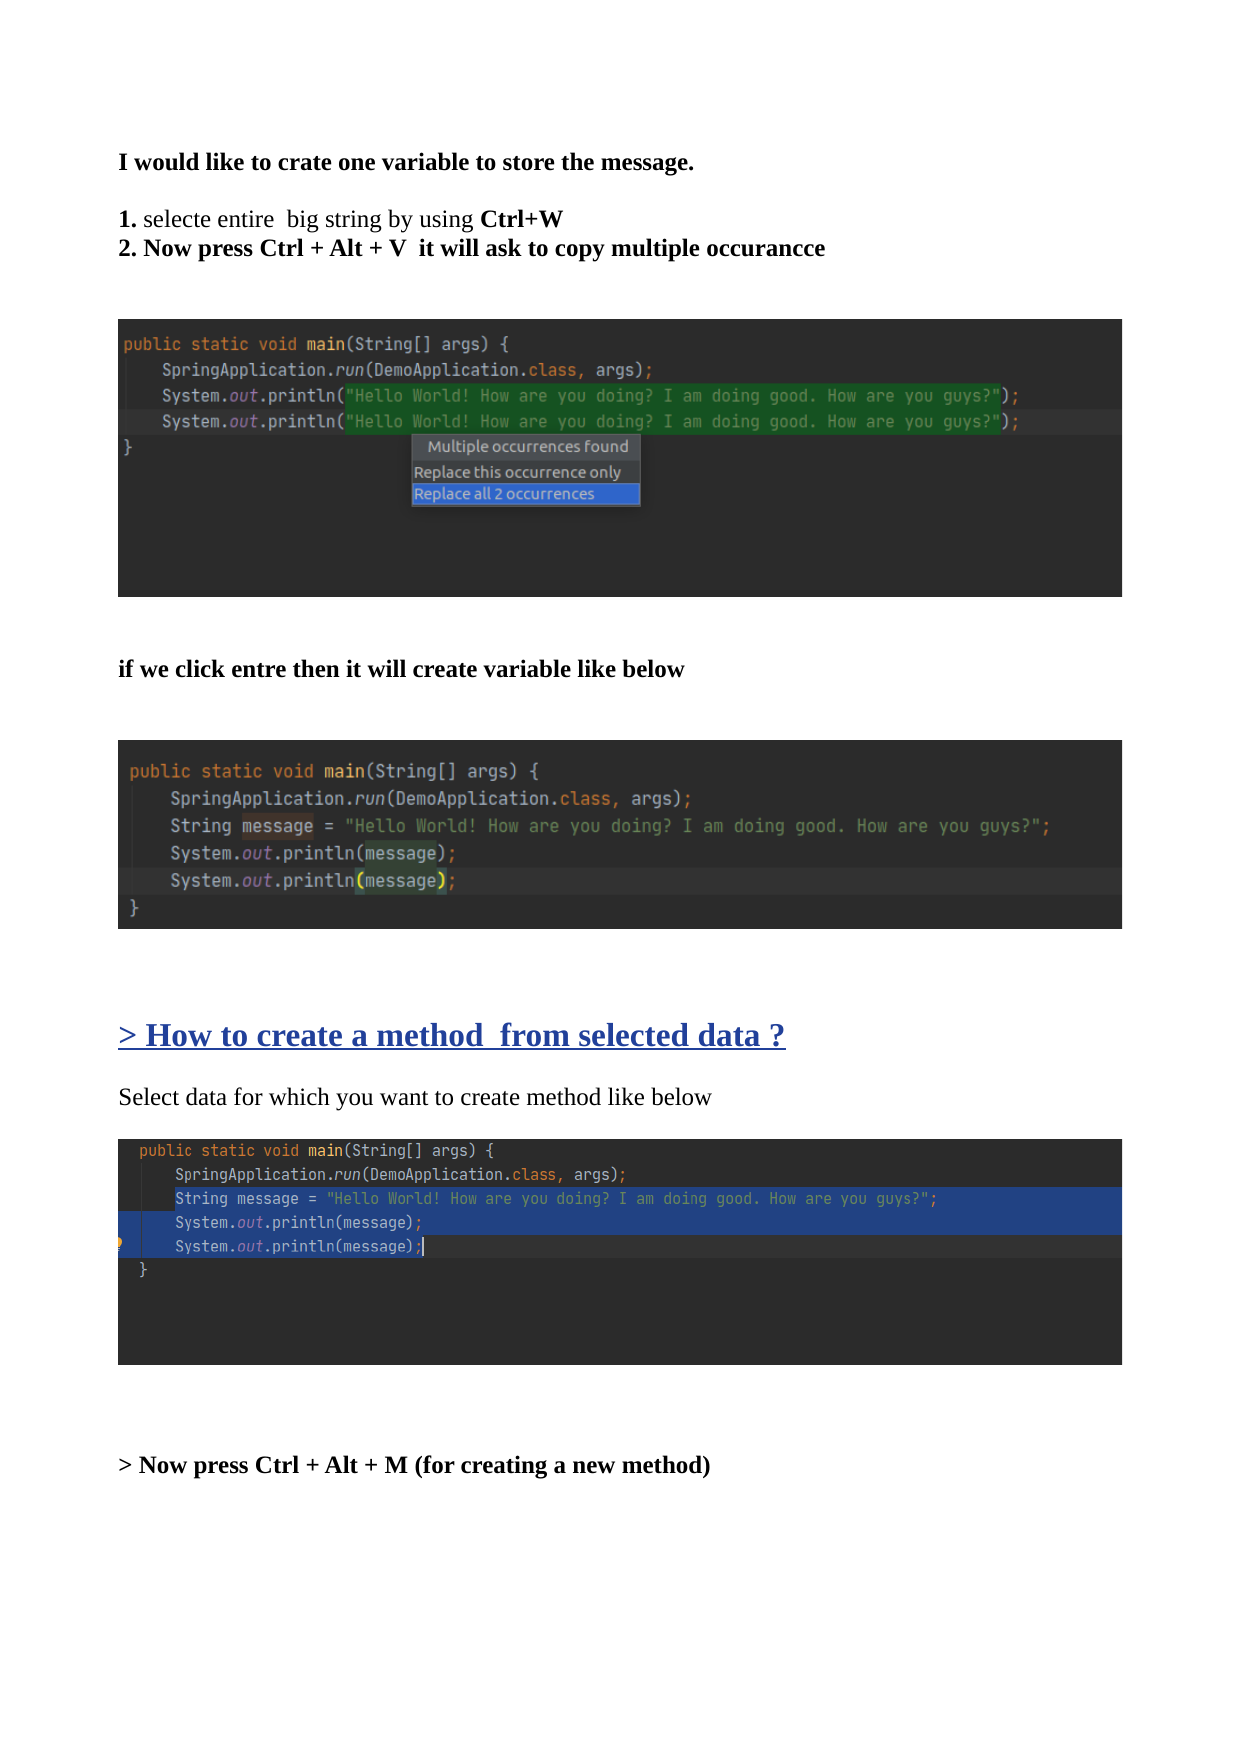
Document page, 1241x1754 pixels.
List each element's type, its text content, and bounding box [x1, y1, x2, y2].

text 1. selecte entire big string by using Ctrl+W [118, 204, 1122, 233]
text > Now press Ctrl + Alt + M (for creating a new method) [118, 1451, 1122, 1479]
picture [118, 740, 1123, 929]
picture [118, 1139, 1123, 1365]
text > How to create a method from selected data ? [118, 1015, 1122, 1053]
text 2. Now press Ctrl + Alt + V it will ask to copy multiple occurancce [118, 233, 1122, 262]
text if we click entre then it will create variable like below [118, 654, 1122, 683]
picture [118, 319, 1123, 597]
text I would like to crate one variable to store the message. [118, 147, 1122, 176]
text Select data for which you want to create method like below [118, 1082, 1122, 1111]
